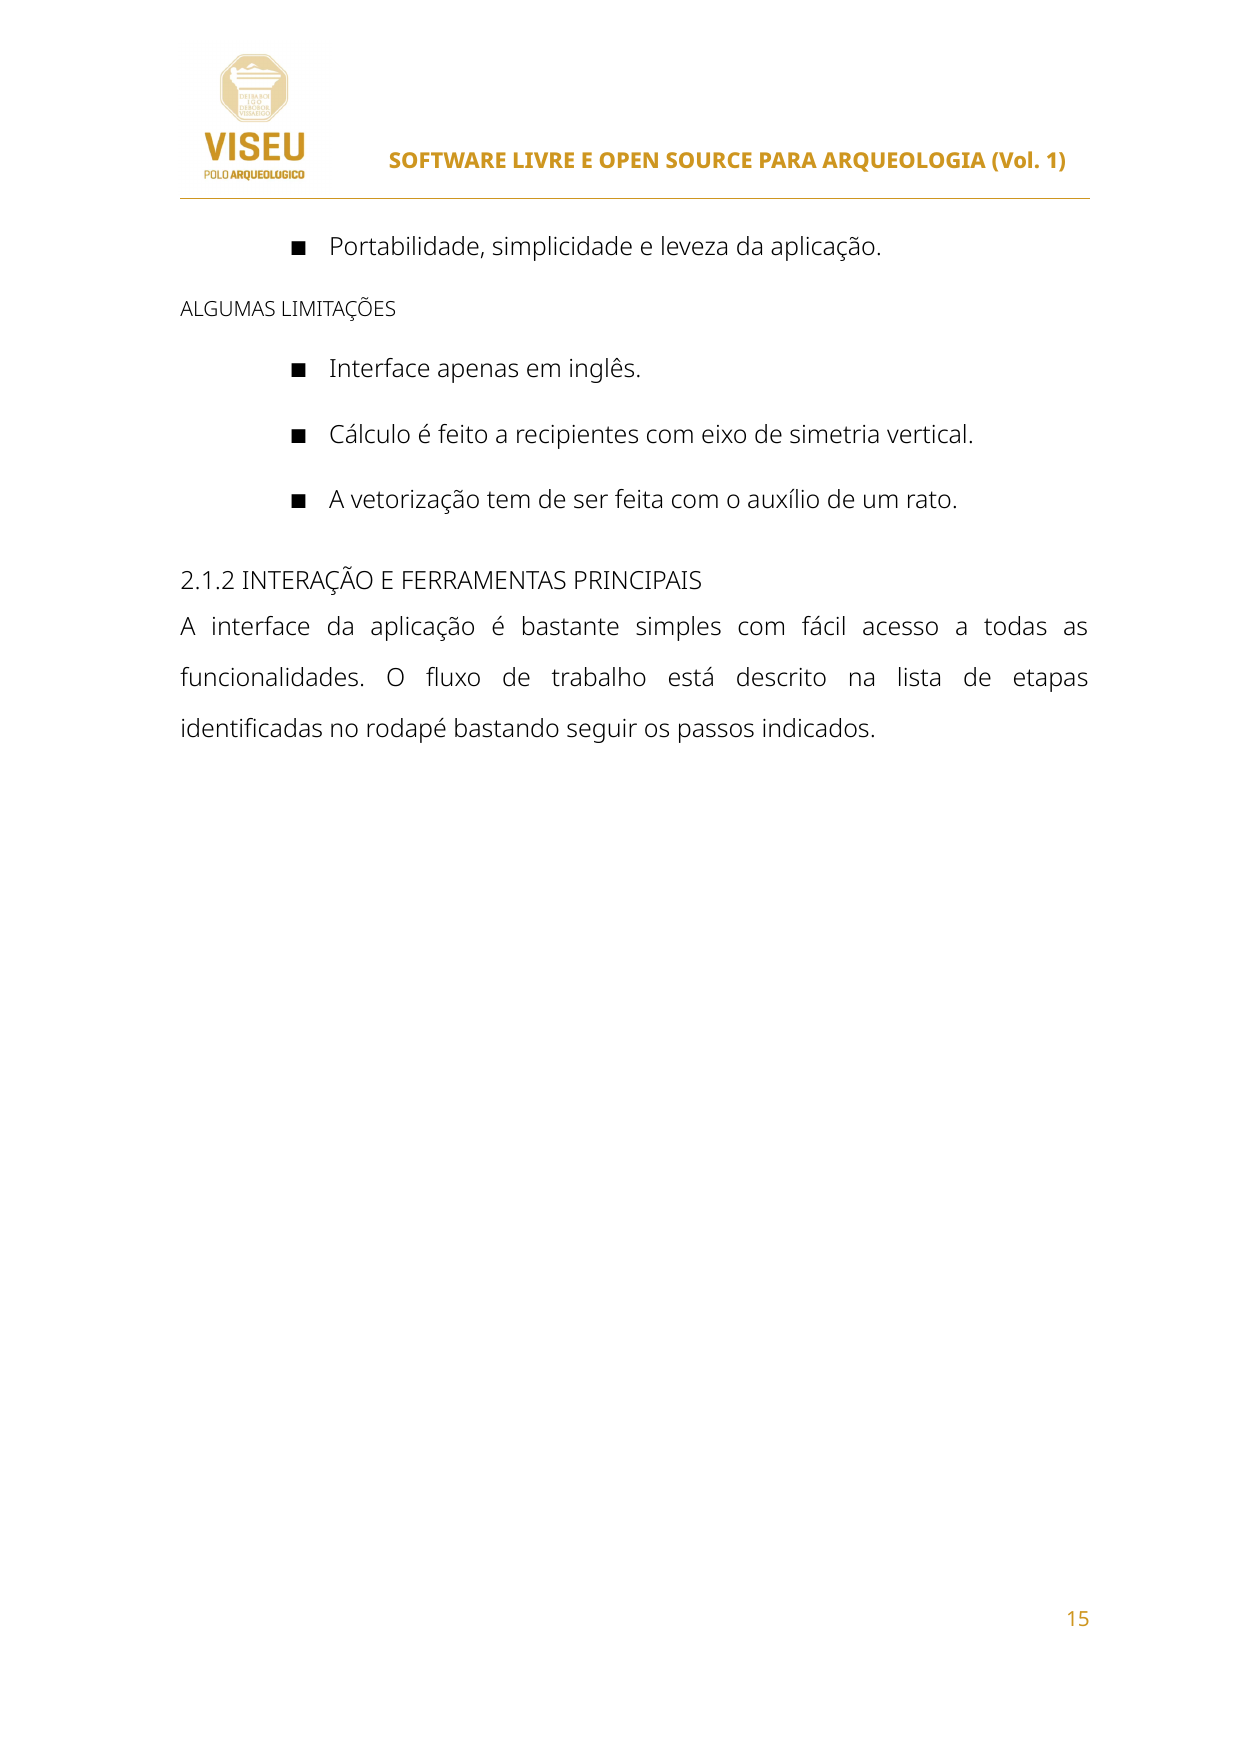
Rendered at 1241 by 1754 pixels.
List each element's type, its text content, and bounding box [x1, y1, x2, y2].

list Interface apenas em inglês. [291, 351, 1090, 385]
text A interface da aplicação é bastante simples com fácil acesso a todas as funcionalidades. O fluxo de trabalho está descrito na lista de etapas identificadas no rodapé bastando seguir os passos indicados. [180, 609, 1090, 745]
list A vetorização tem de ser feita com o auxílio de um rato. [291, 482, 1090, 516]
list Cálculo é feito a recipientes com eixo de simetria vertical. [291, 417, 1090, 451]
subtitle 2.1.2 Interação e ferramentas principais [180, 562, 1090, 596]
list Portabilidade, simplicidade e leveza da aplicação. [291, 228, 1090, 262]
text Algumas limitações [180, 294, 1090, 322]
